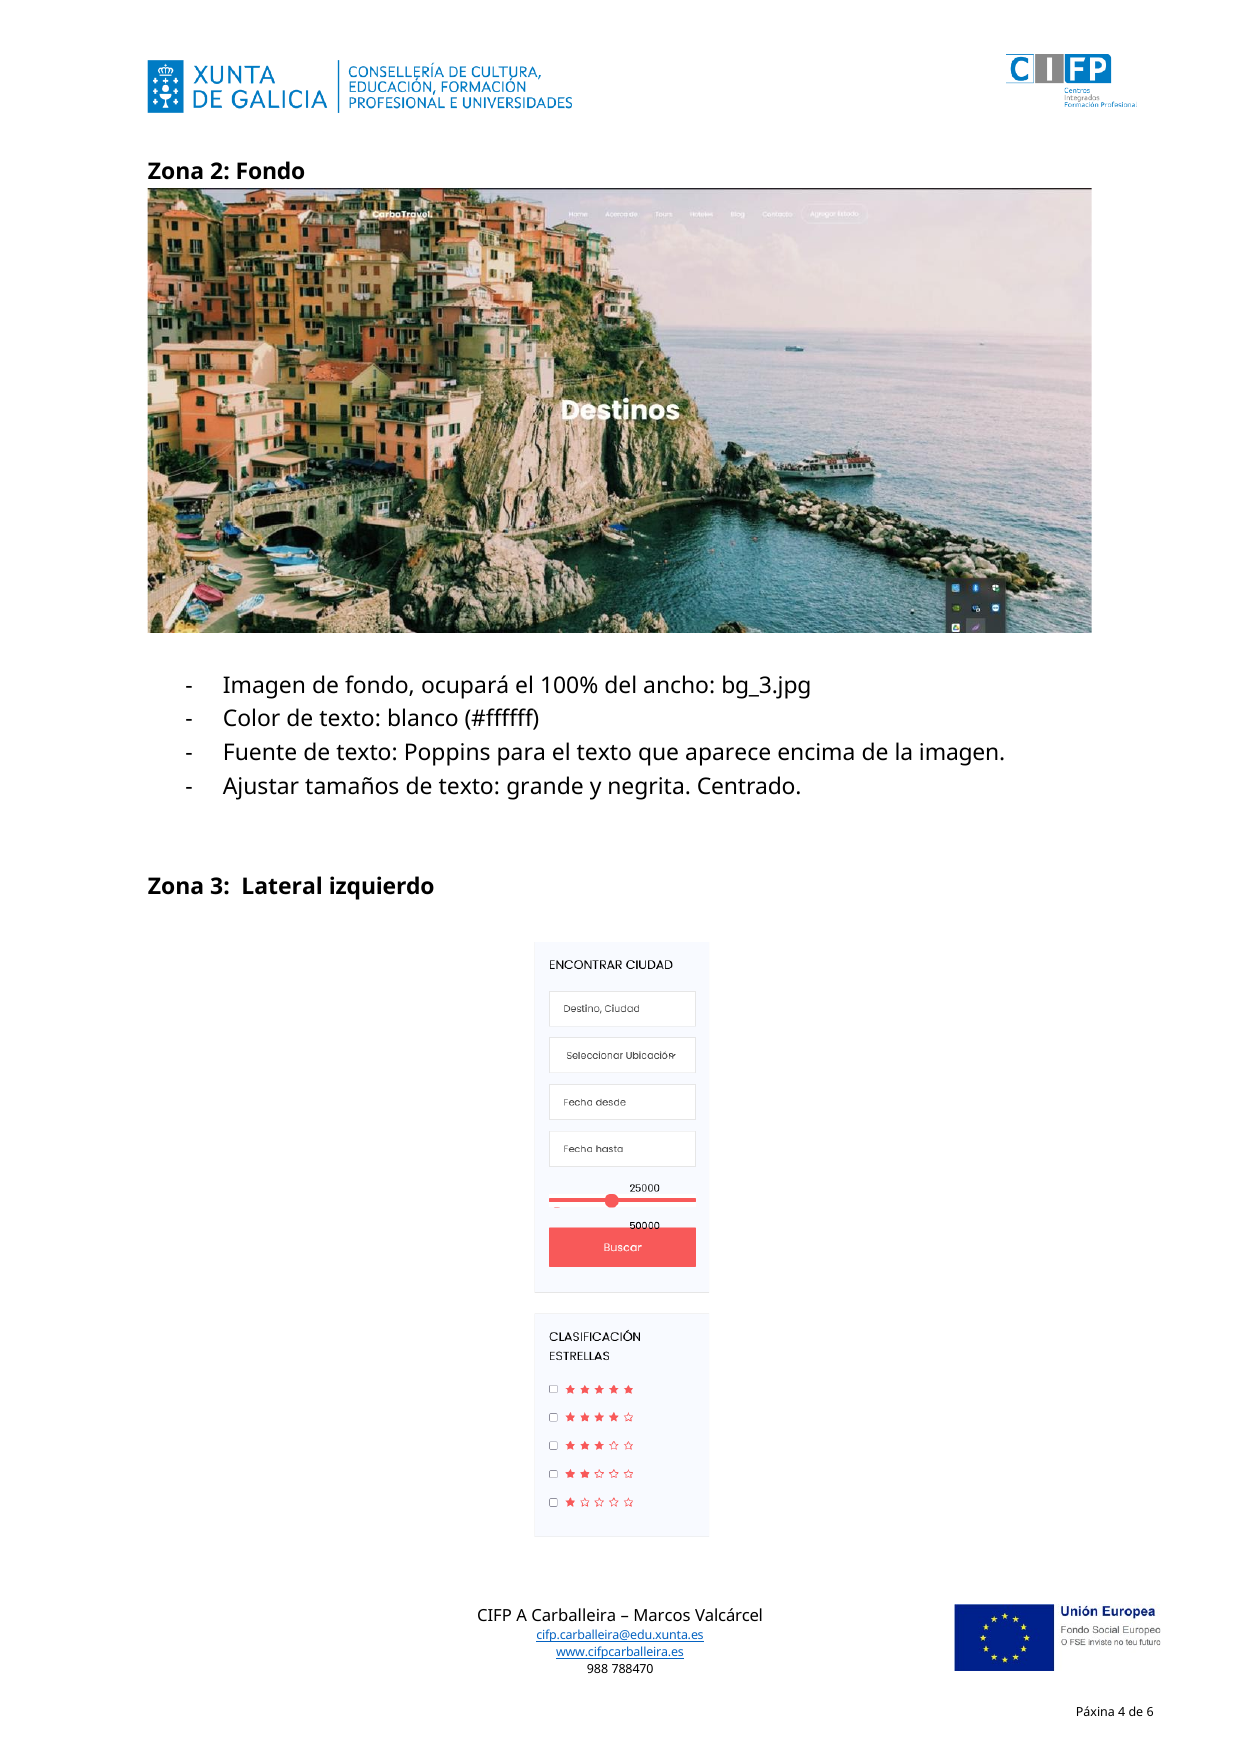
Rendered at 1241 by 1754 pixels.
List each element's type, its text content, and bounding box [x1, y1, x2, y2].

picture [1006, 54, 1137, 107]
subtitle Zona 3: Lateral izquierdo [148, 870, 1184, 901]
text 988 788470 [483, 1661, 757, 1678]
subtitle Zona 2: Fondo [148, 155, 1184, 187]
text CIFP A Carballeira – Marcos Valcárcel [133, 1604, 954, 1626]
picture [534, 942, 710, 1537]
picture [147, 60, 572, 113]
list Ajustar tamaños de texto: grande y negrita. Centrado. [185, 770, 1184, 801]
list Imagen de fondo, ocupará el 100% del ancho: bg_3.jpg [185, 669, 1184, 700]
list Color de texto: blanco (#ffffff) [185, 702, 1184, 734]
text cifp.carballeira@edu.xunta.es www.cifpcarballeira.es [483, 1626, 757, 1661]
picture [954, 1604, 1161, 1671]
list Fuente de texto: Poppins para el texto que aparece encima de la imagen. [185, 736, 1184, 767]
picture [147, 188, 1092, 633]
